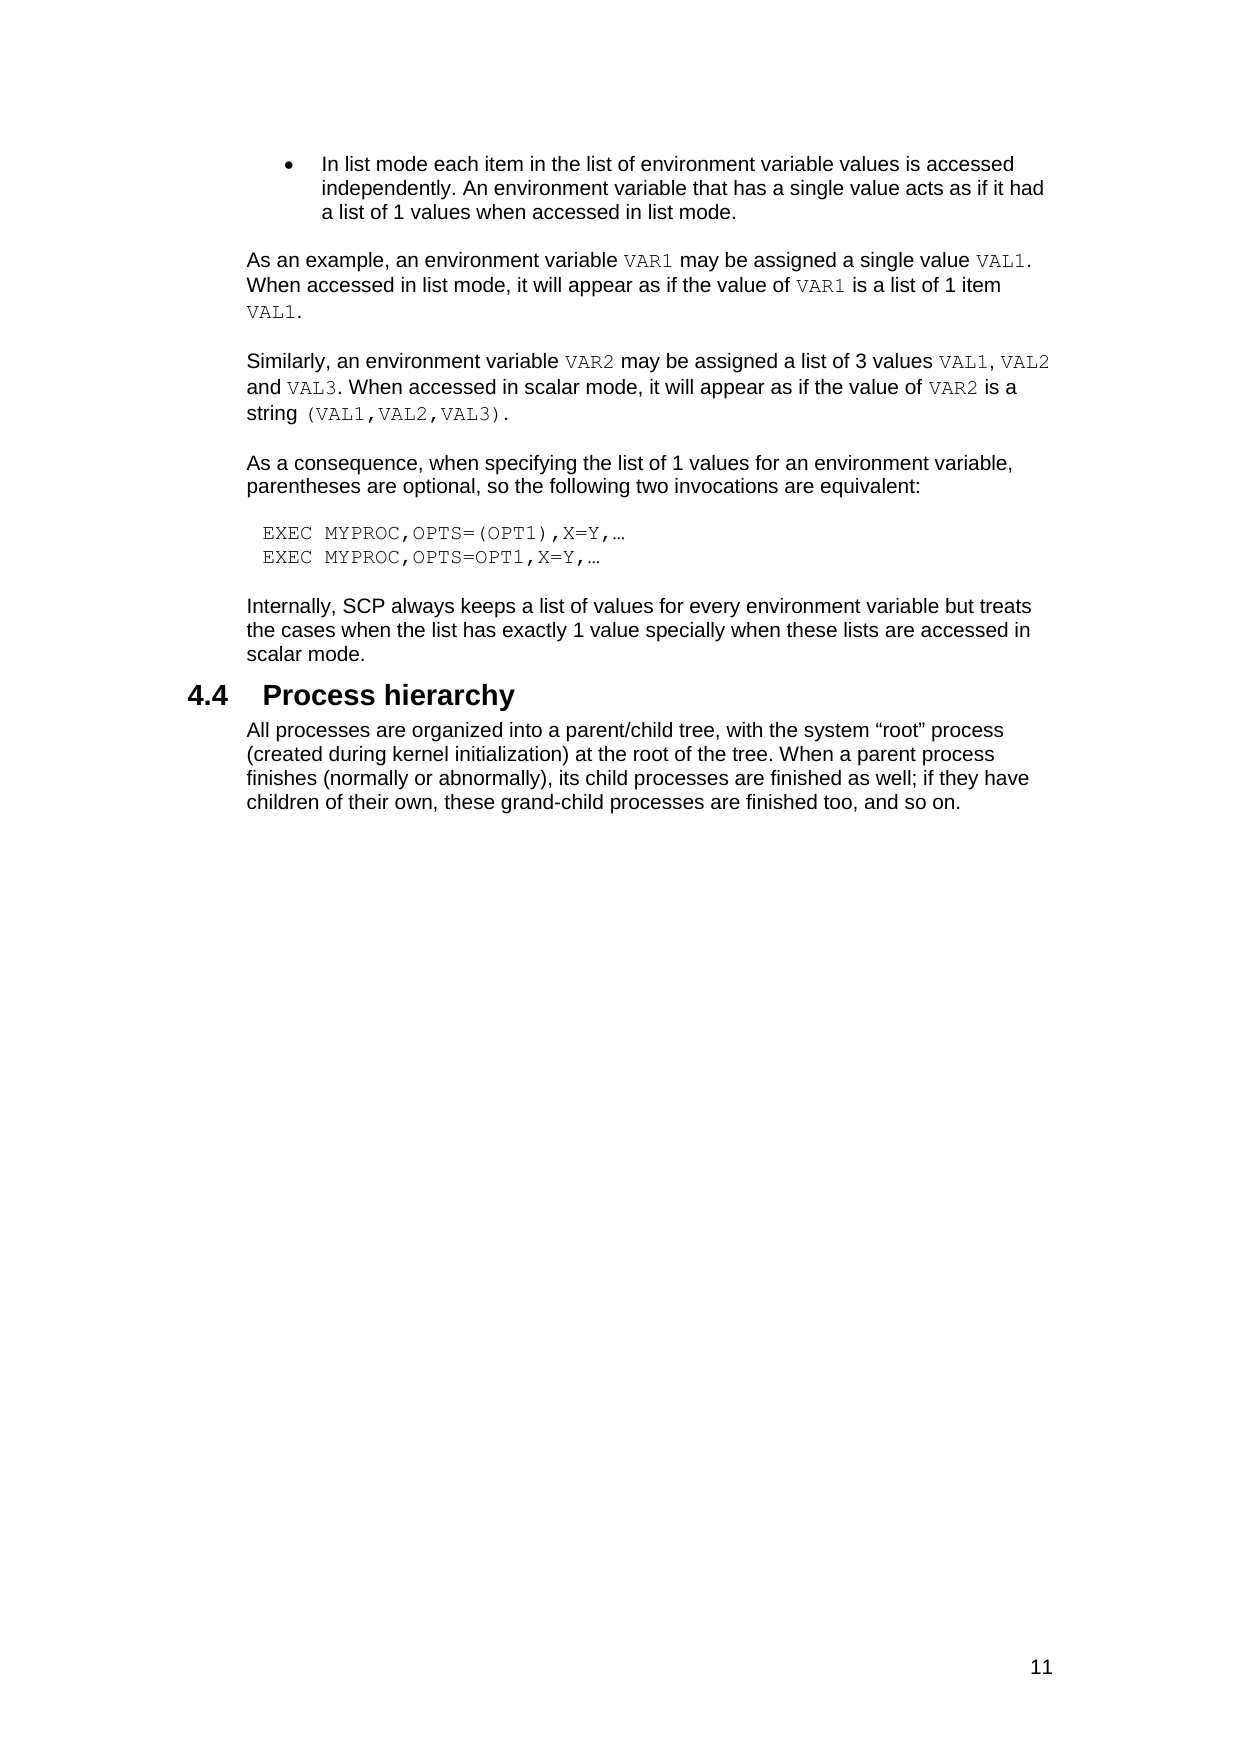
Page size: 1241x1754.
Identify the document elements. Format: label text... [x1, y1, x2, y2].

text Internally, SCP always keeps a list of values for every environment variable but treats the cases when the list has exactly 1 value specially when these lists are accessed in scalar mode. [246, 593, 1053, 665]
list In list mode each item in the list of environment variable values is accessed independently. An environment variable that has a single value acts as if it had a list of 1 values when accessed in list mode. [284, 150, 1053, 223]
subtitle Process hierarchy [187, 678, 1053, 711]
text EXEC MYPROC,OPTS=(OPT1),X=Y,… [262, 522, 1053, 546]
text As a consequence, when specifying the list of 1 values for an environment variable, parentheses are optional, so the following two invocations are equivalent: [246, 450, 1053, 498]
text As an example, an environment variable VAR1 may be assigned a single value VAL1. When accessed in list mode, it will appear as if the value of VAR1 is a list of 1 item VAL1. [246, 247, 1053, 325]
text All processes are organized into a parent/child tree, with the system “root” process (created during kernel initialization) at the root of the tree. When a parent process finishes (normally or abnormally), its child processes are finished as well; if they have children of their own, these grand-child processes are finished too, and so on. [246, 718, 1053, 813]
text Similarly, an environment variable VAR2 may be assigned a list of 3 values VAL1, VAL2 and VAL3. When accessed in scalar mode, it will appear as if the value of VAR2 is a string (VAL1,VAL2,VAL3). [246, 349, 1053, 426]
text EXEC MYPROC,OPTS=OPT1,X=Y,… [262, 546, 1053, 569]
